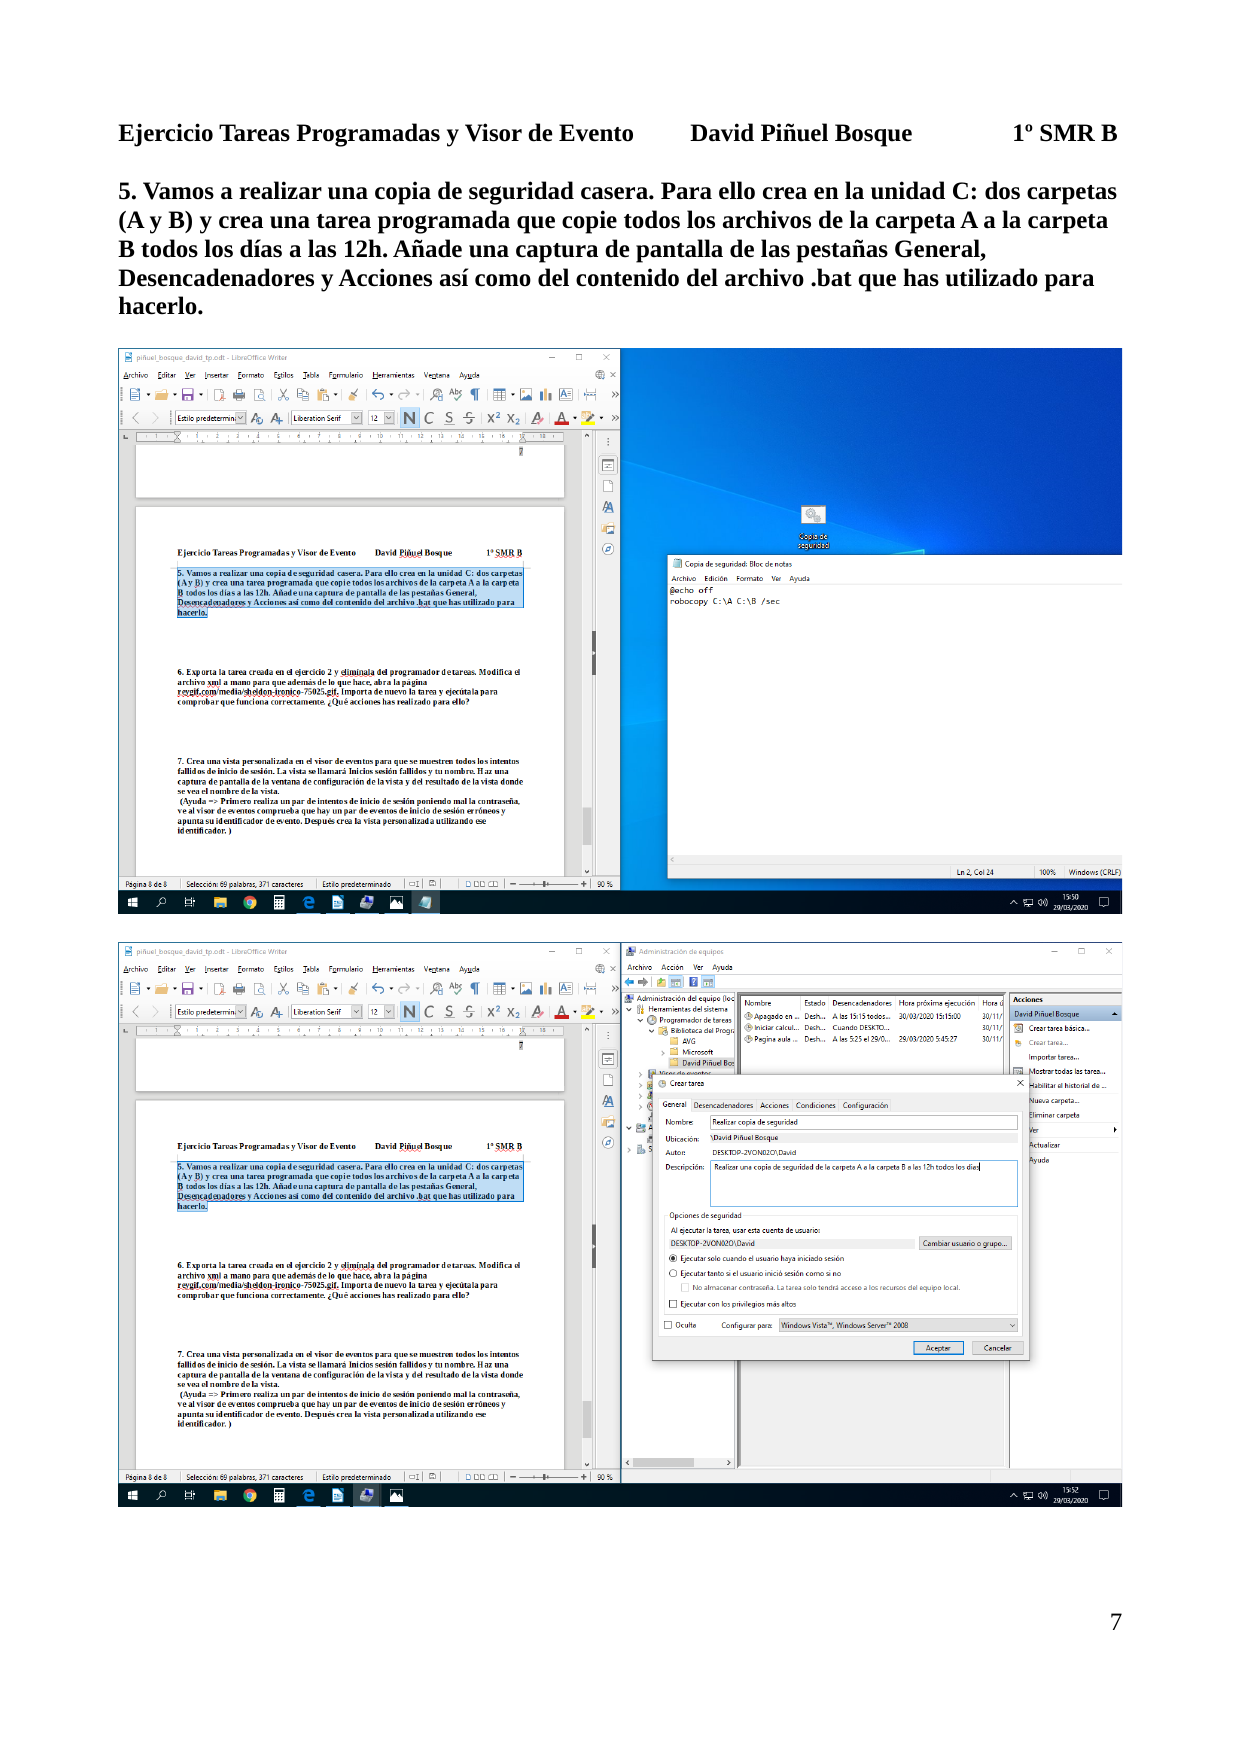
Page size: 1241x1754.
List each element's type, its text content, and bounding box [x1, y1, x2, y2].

picture [118, 348, 1123, 914]
text 5. Vamos a realizar una copia de seguridad casera. Para ello crea en la unidad C: dos carpetas (A y B) y crea una tarea programada que copie todos los archivos de la carpeta A a la carpeta B todos los días a las 12h. Añade una captura de pantalla de las pestañas General, Desencadenadores y Acciones así como del contenido del archivo .bat que has utilizado para hacerlo. [118, 176, 1122, 320]
picture [118, 942, 1123, 1507]
